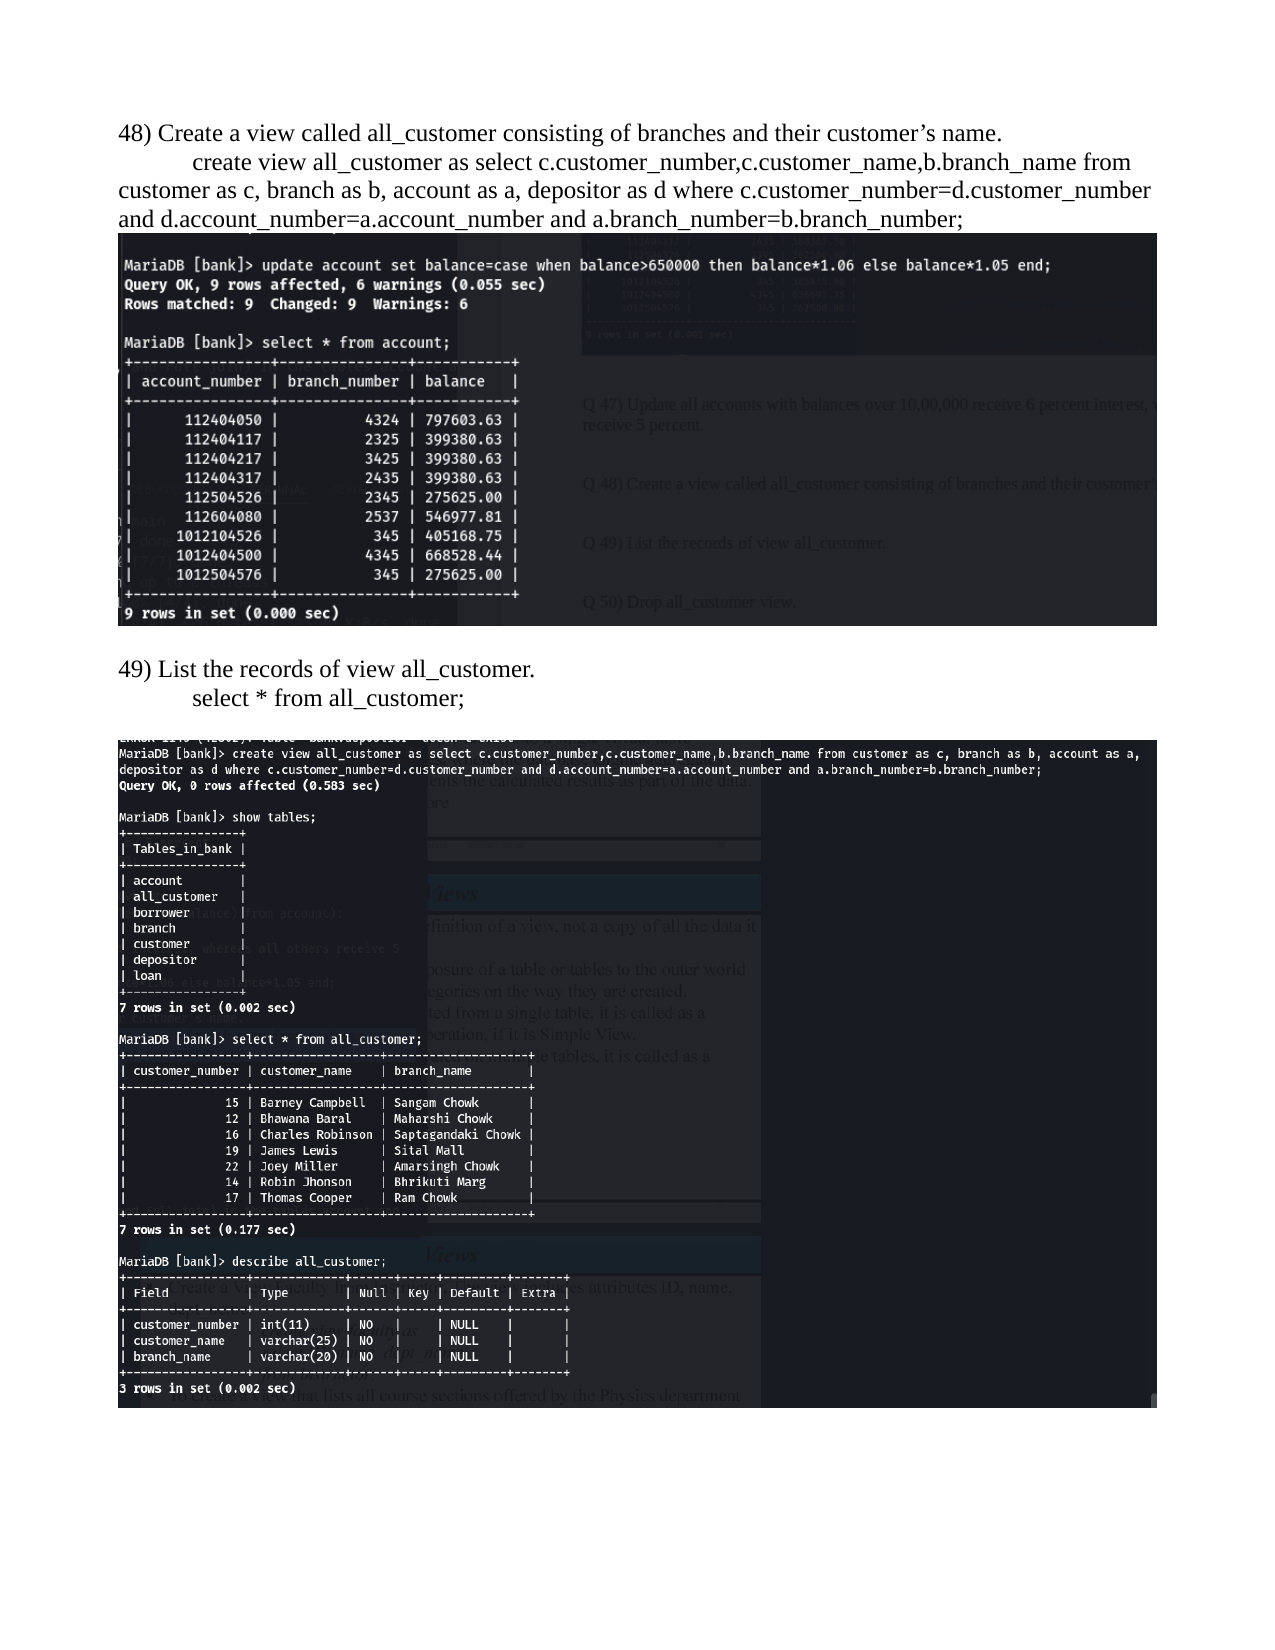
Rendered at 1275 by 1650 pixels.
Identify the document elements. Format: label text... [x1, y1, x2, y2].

text 48) Create a view called all_customer consisting of branches and their customer’s name. [118, 118, 1157, 147]
picture [118, 233, 1157, 626]
text create view all_customer as select c.customer_number,c.customer_name,b.branch_name from customer as c, branch as b, account as a, depositor as d where c.customer_number=d.customer_number and d.account_number=a.account_number and a.branch_number=b.branch_number; [118, 147, 1157, 233]
picture [118, 740, 1157, 1408]
text select * from all_customer; [118, 683, 1157, 712]
text 49) List the records of view all_customer. [118, 654, 1157, 683]
